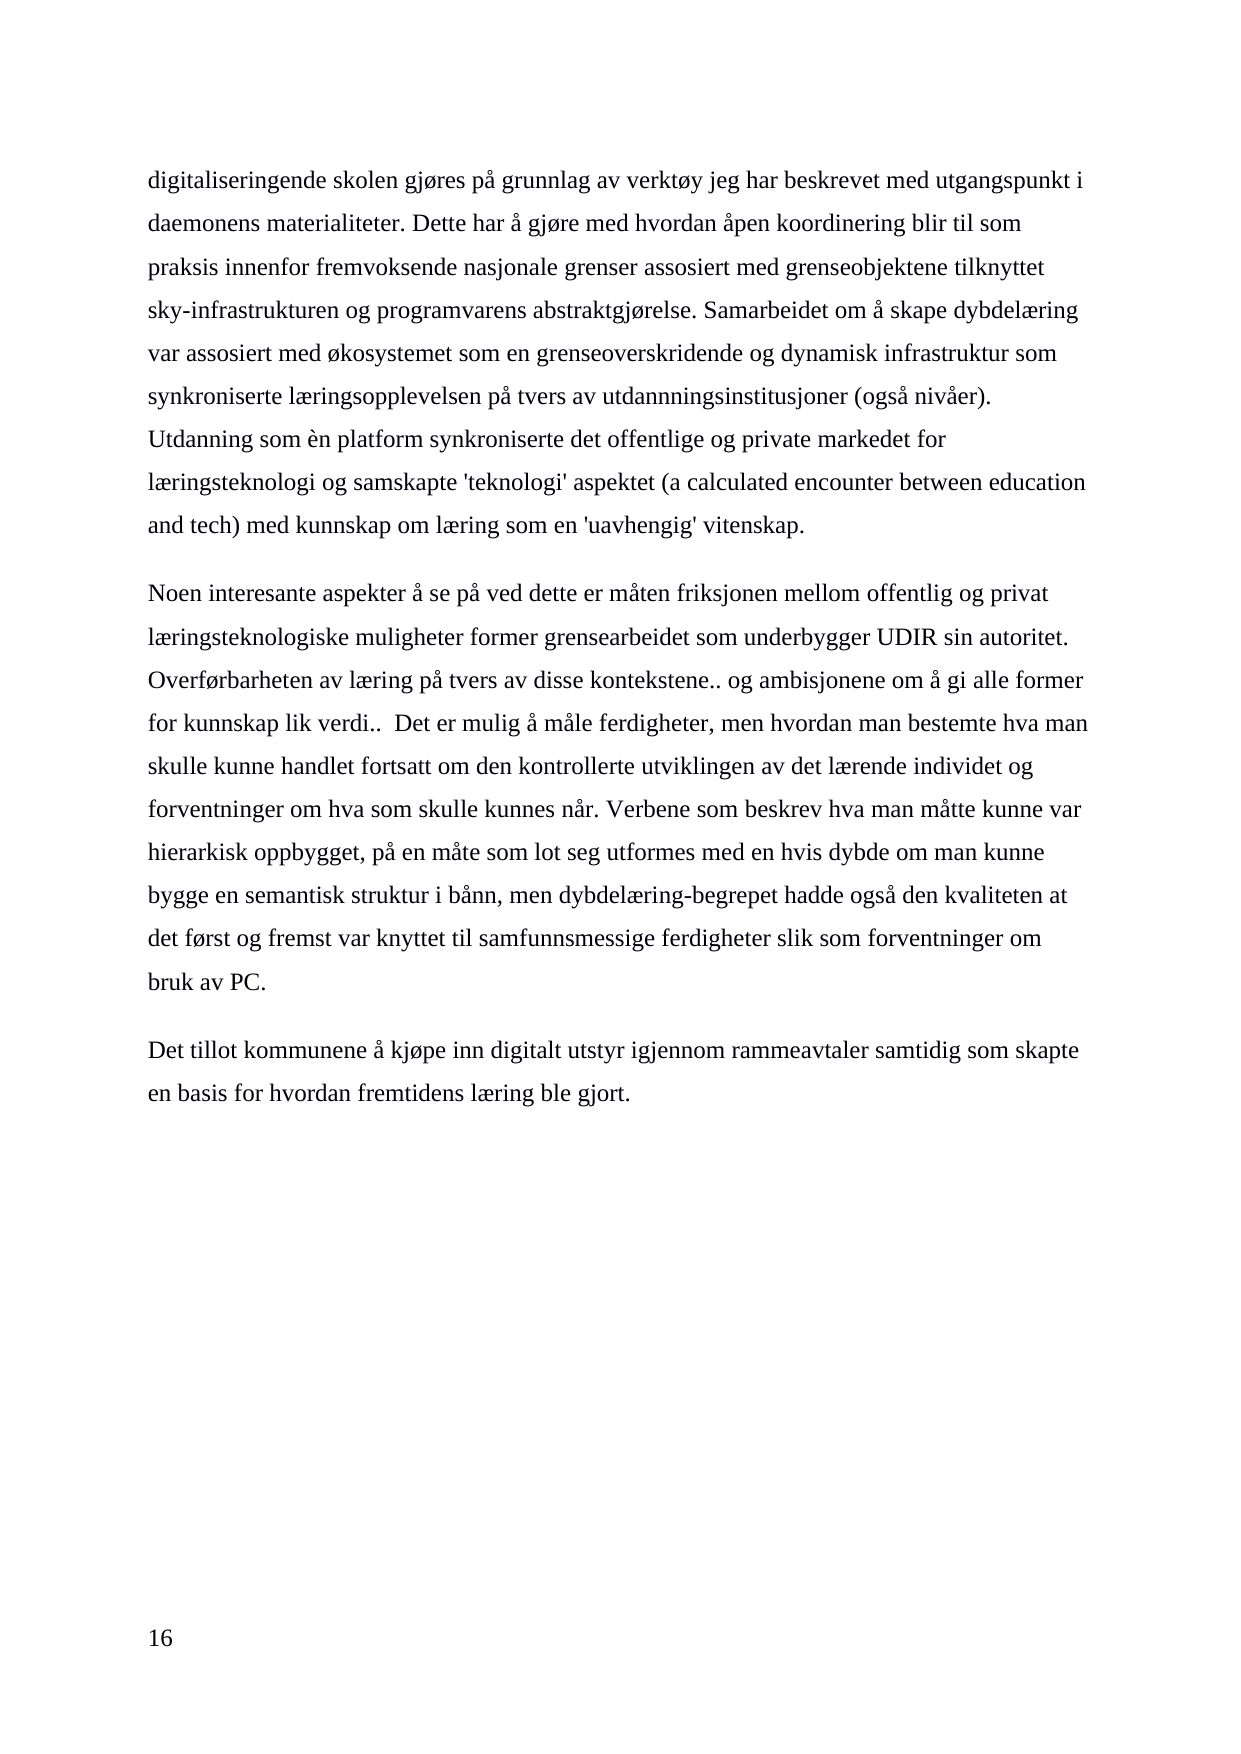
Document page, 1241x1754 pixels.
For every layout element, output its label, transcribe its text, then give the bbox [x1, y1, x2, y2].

text Det tillot kommunene å kjøpe inn digitalt utstyr igjennom rammeavtaler samtidig som skapte en basis for hvordan fremtidens læring ble gjort. [148, 1035, 1092, 1107]
text Noen interesante aspekter å se på ved dette er måten friksjonen mellom offentlig og privat læringsteknologiske muligheter former grensearbeidet som underbygger UDIR sin autoritet. Overførbarheten av læring på tvers av disse kontekstene.. og ambisjonene om å gi alle former for kunnskap lik verdi.. Det er mulig å måle ferdigheter, men hvordan man bestemte hva man skulle kunne handlet fortsatt om den kontrollerte utviklingen av det lærende individet og forventninger om hva som skulle kunnes når. Verbene som beskrev hva man måtte kunne var hierarkisk oppbygget, på en måte som lot seg utformes med en hvis dybde om man kunne bygge en semantisk struktur i bånn, men dybdelæring-begrepet hadde også den kvaliteten at det først og fremst var knyttet til samfunnsmessige ferdigheter slik som forventninger om bruk av PC. [148, 578, 1092, 995]
text digitaliseringende skolen gjøres på grunnlag av verktøy jeg har beskrevet med utgangspunkt i daemonens materialiteter. Dette har å gjøre med hvordan åpen koordinering blir til som praksis innenfor fremvoksende nasjonale grenser assosiert med grenseobjektene tilknyttet sky-infrastrukturen og programvarens abstraktgjørelse. Samarbeidet om å skape dybdelæring var assosiert med økosystemet som en grenseoverskridende og dynamisk infrastruktur som synkroniserte læringsopplevelsen på tvers av utdannningsinstitusjoner (også nivåer). Utdanning som èn platform synkroniserte det offentlige og private markedet for læringsteknologi og samskapte 'teknologi' aspektet (a calculated encounter between education and tech) med kunnskap om læring som en 'uavhengig' vitenskap. [148, 165, 1092, 539]
